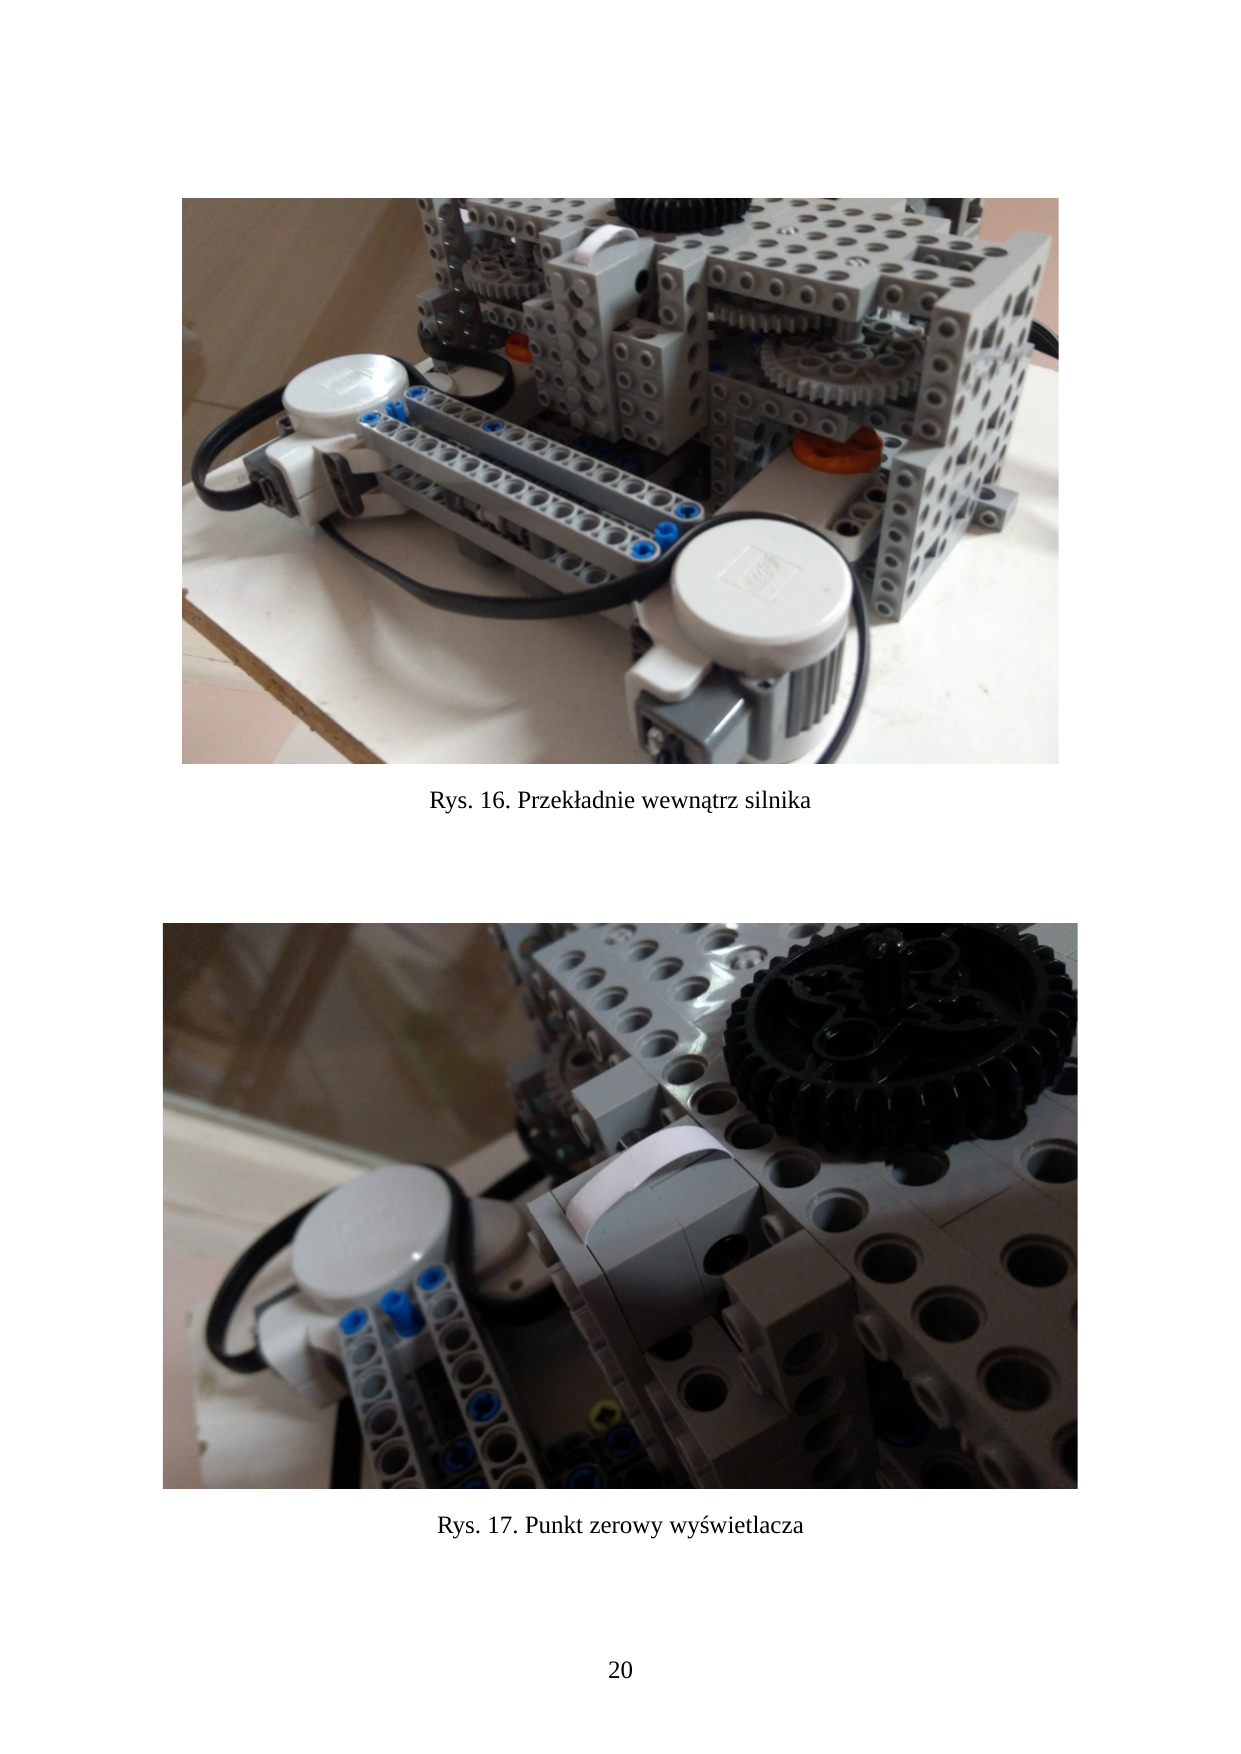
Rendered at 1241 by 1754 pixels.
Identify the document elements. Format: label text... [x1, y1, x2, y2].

text Rys. 17. Punkt zerowy wyświetlacza [118, 1510, 1122, 1538]
picture [162, 923, 1078, 1489]
picture [182, 198, 1059, 764]
text Rys. 16. Przekładnie wewnątrz silnika [118, 785, 1122, 814]
